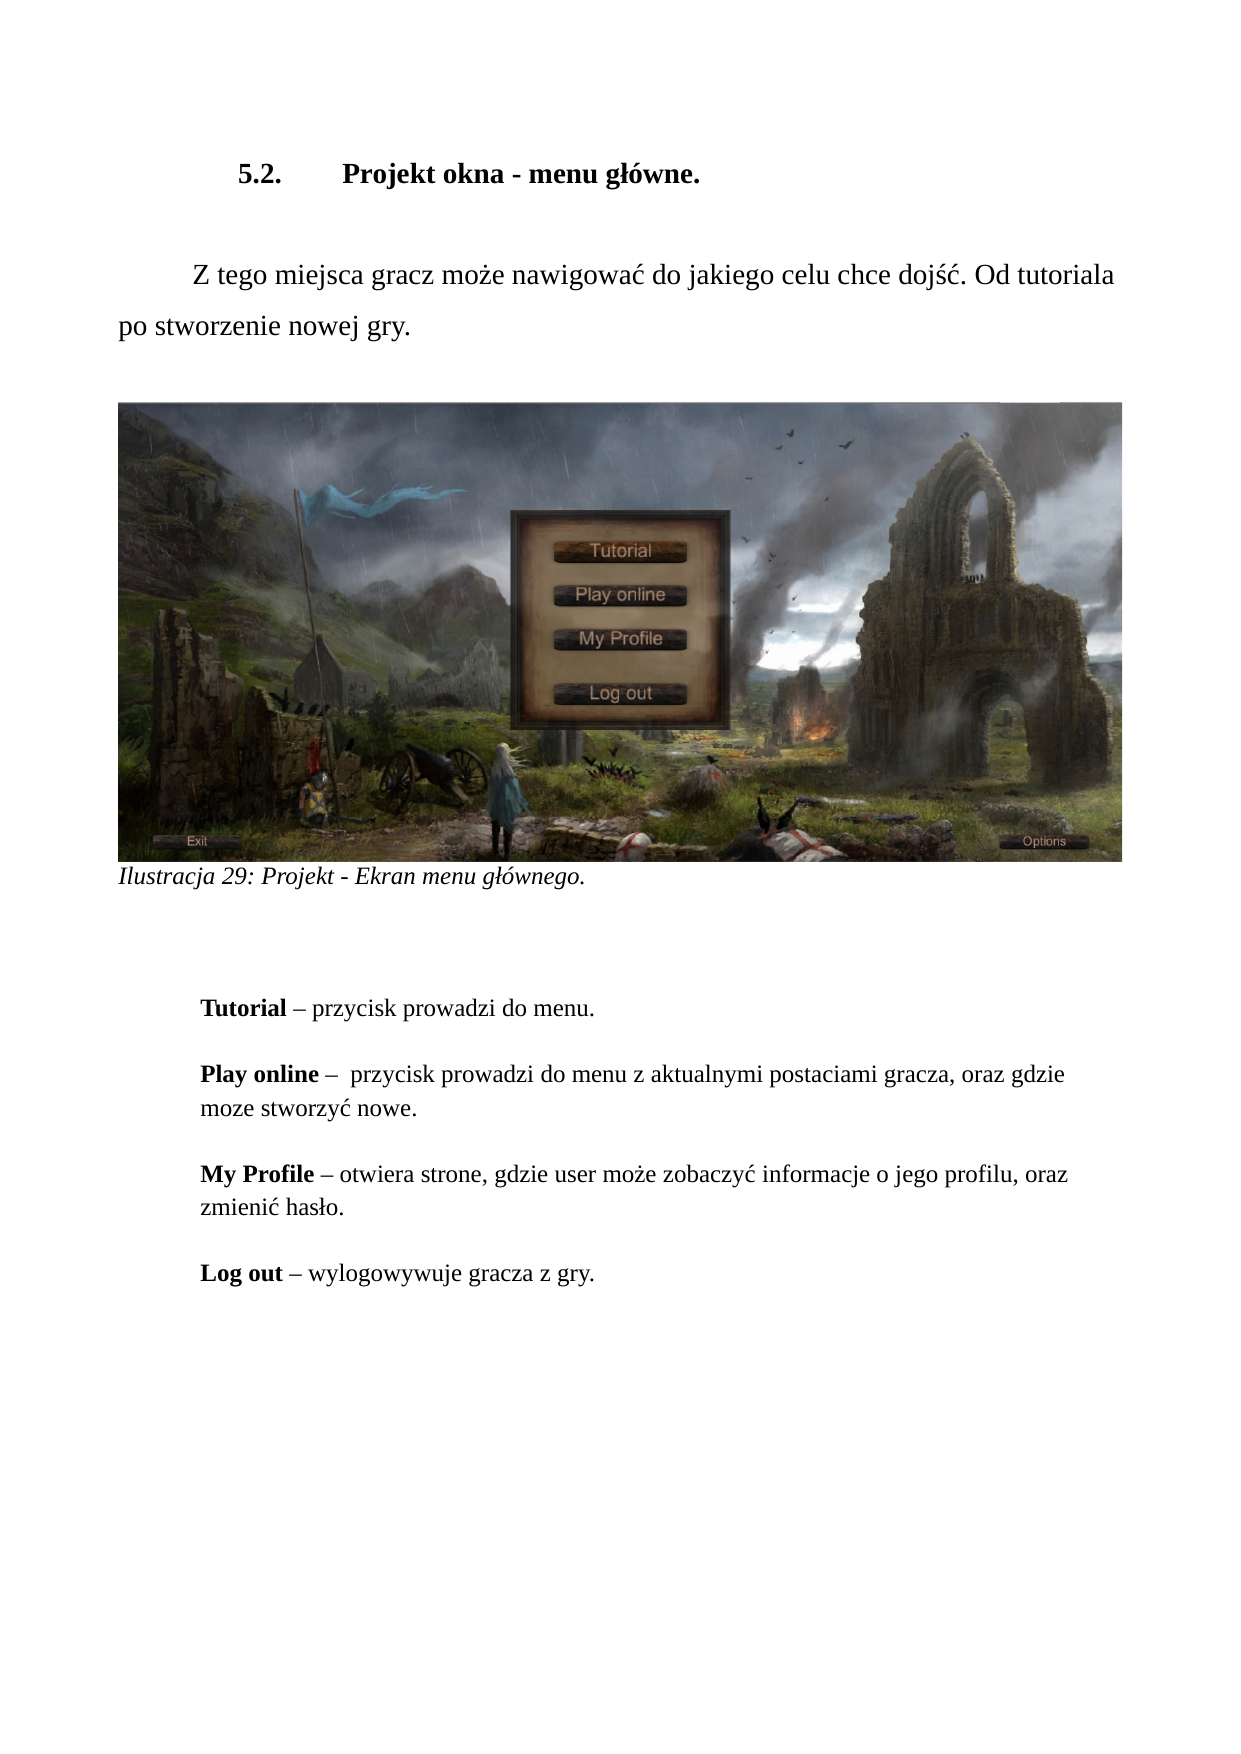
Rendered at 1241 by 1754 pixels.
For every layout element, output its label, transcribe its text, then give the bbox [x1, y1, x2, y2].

picture [118, 402, 1123, 862]
text Z tego miejsca gracz może nawigować do jakiego celu chce dojść. Od tutoriala po stworzenie nowej gry. [118, 257, 1122, 341]
text Play online – przycisk prowadzi do menu z aktualnymi postaciami gracza, oraz gdzie moze stworzyć nowe. [118, 1027, 1122, 1121]
text Ilustracja 29: Projekt - Ekran menu głównego. [118, 862, 1122, 890]
text Log out – wylogowywuje gracza z gry. [118, 1258, 1122, 1286]
text My Profile – otwiera strone, gdzie user może zobaczyć informacje o jego profilu, oraz zmienić hasło. [118, 1159, 1122, 1220]
text Tutorial – przycisk prowadzi do menu. [118, 993, 1122, 1022]
list Projekt okna - menu główne. [231, 157, 1122, 190]
